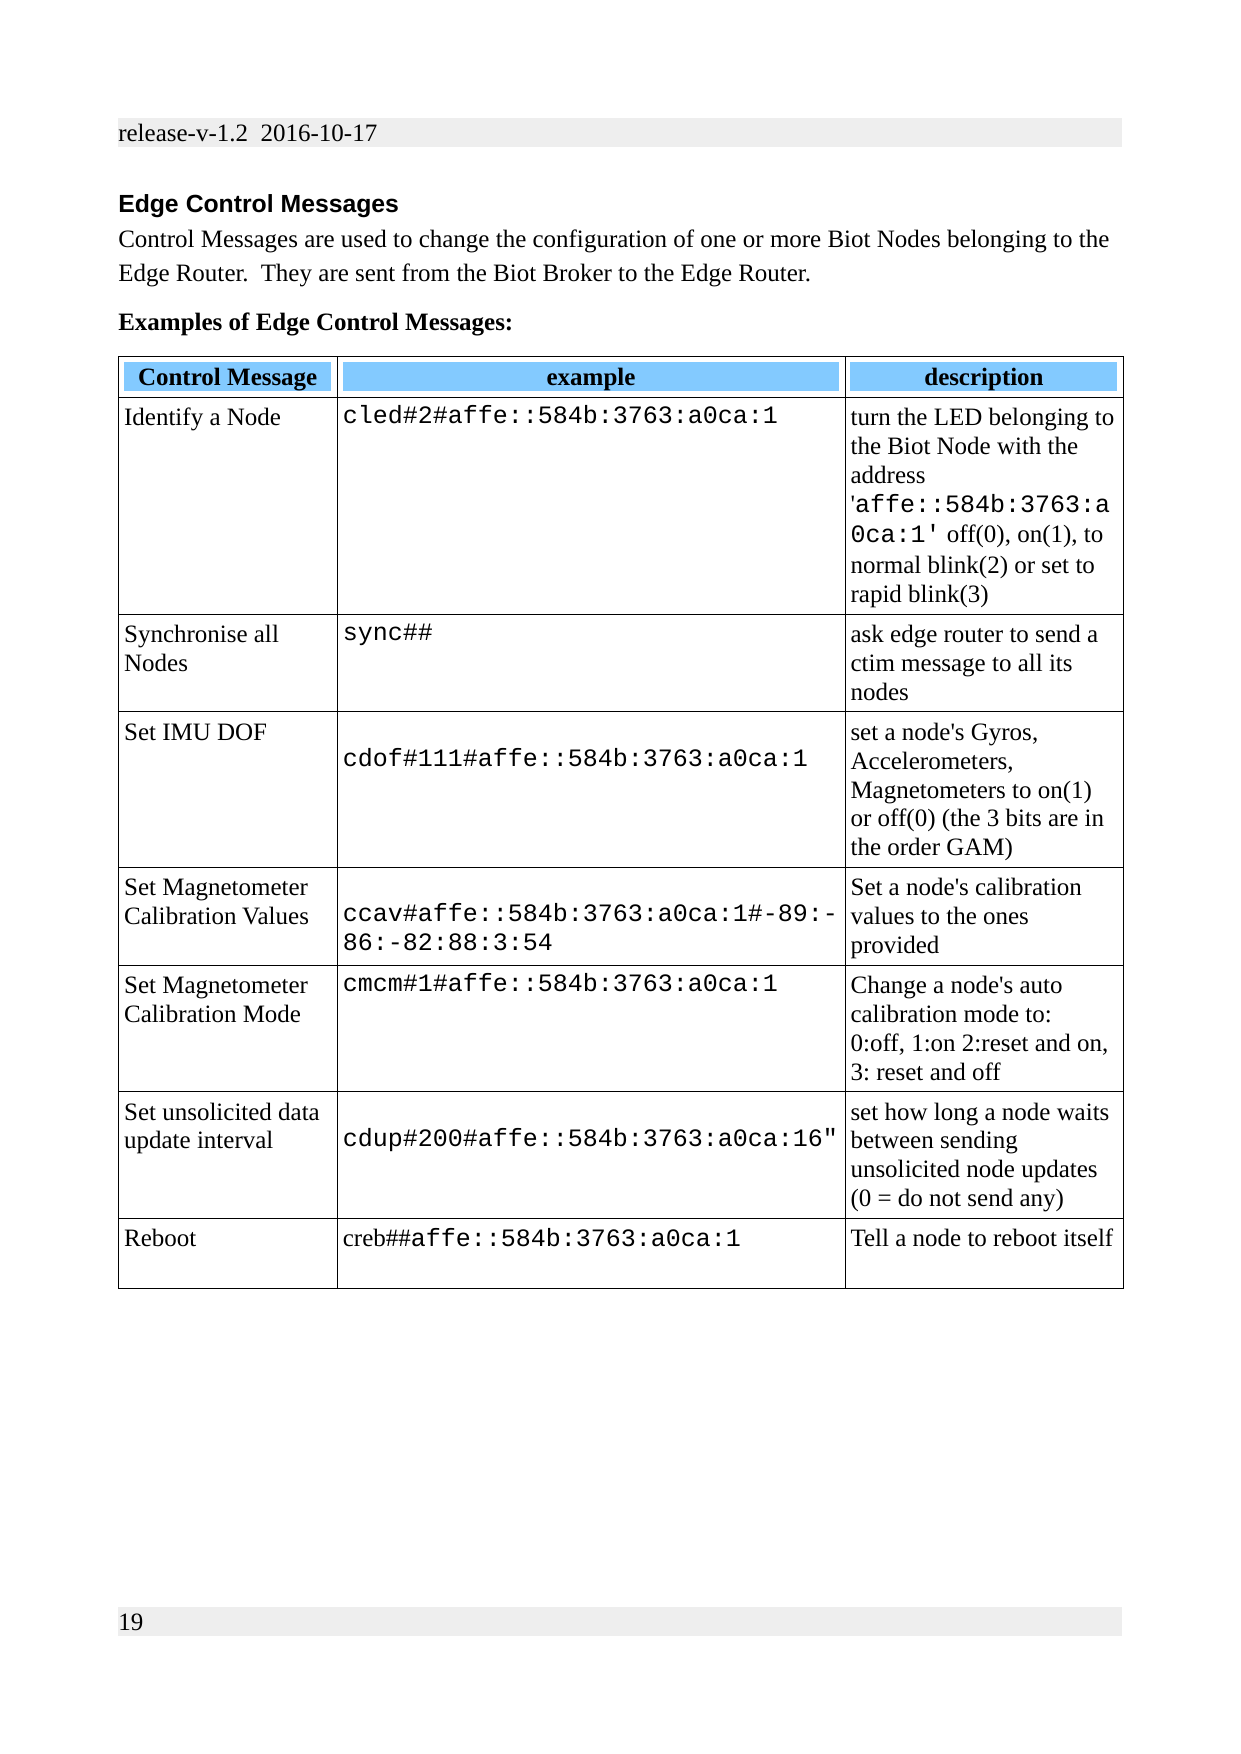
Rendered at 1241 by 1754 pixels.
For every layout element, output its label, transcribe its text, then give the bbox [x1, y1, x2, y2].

table_cell Set Magnetometer Calibration Mode [119, 966, 337, 1091]
table_cell turn the LED belonging to the Biot Node with the address 'affe::584b:3763:a0ca:1' off(0), on(1), to normal blink(2) or set to rapid blink(3) [846, 398, 1123, 613]
table_cell Set a node's calibration values to the ones provided [846, 868, 1123, 964]
table_cell ccav#affe::584b:3763:a0ca:1#-89:-86:-82:88:3:54 [338, 868, 845, 964]
table_header example [338, 357, 845, 397]
table_header description [846, 357, 1123, 397]
table_cell Change a node's auto calibration mode to: 0:off, 1:on 2:reset and on, 3: reset and off [846, 966, 1123, 1091]
table_cell creb##affe::584b:3763:a0ca:1 [338, 1219, 845, 1288]
table_cell Synchronise all Nodes [119, 615, 337, 711]
table_cell Reboot [119, 1219, 337, 1288]
text Control Messages are used to change the configuration of one or more Biot Nodes belonging to the Edge Router. They are sent from the Biot Broker to the Edge Router. [118, 224, 1122, 287]
table_header Control Message [119, 357, 337, 397]
table_cell Tell a node to reboot itself [846, 1219, 1123, 1288]
table_cell sync## [338, 615, 845, 711]
table_cell set how long a node waits between sending unsolicited node updates (0 = do not send any) [846, 1092, 1123, 1218]
text Examples of Edge Control Messages: [118, 307, 1122, 336]
table_cell ask edge router to send a ctim message to all its nodes [846, 615, 1123, 711]
table_cell cdof#111#affe::584b:3763:a0ca:1 [338, 712, 845, 867]
table_cell cmcm#1#affe::584b:3763:a0ca:1 [338, 966, 845, 1091]
subtitle Edge Control Messages [118, 189, 1122, 217]
table_cell Set IMU DOF [119, 712, 337, 867]
table_cell cdup#200#affe::584b:3763:a0ca:16" [338, 1092, 845, 1218]
table_cell cled#2#affe::584b:3763:a0ca:1 [338, 398, 845, 613]
table_cell set a node's Gyros, Accelerometers, Magnetometers to on(1) or off(0) (the 3 bits are in the order GAM) [846, 712, 1123, 867]
table_cell Identify a Node [119, 398, 337, 613]
table_cell Set unsolicited data update interval [119, 1092, 337, 1218]
table_cell Set Magnetometer Calibration Values [119, 868, 337, 964]
